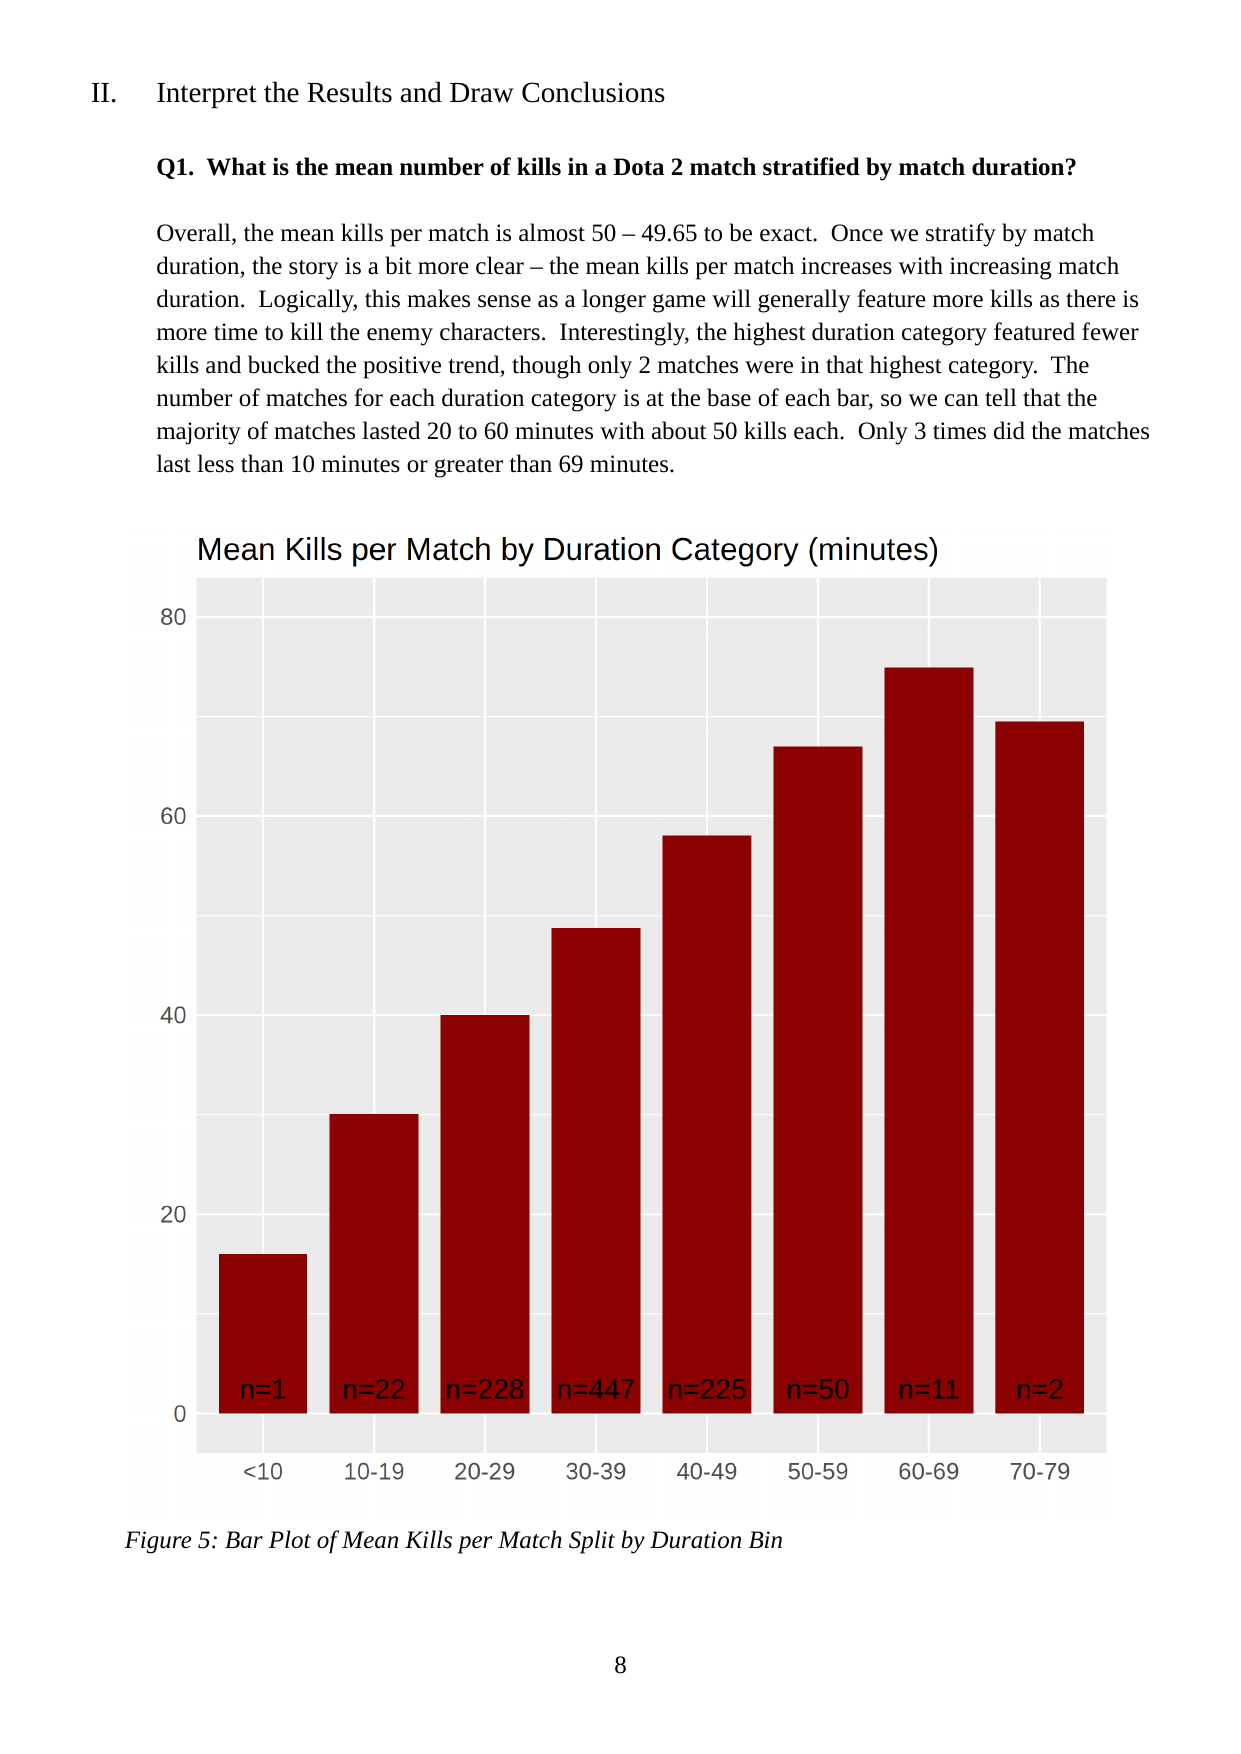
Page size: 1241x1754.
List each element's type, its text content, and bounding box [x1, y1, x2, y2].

text Overall, the mean kills per match is almost 50 – 49.65 to be exact. Once we stratify by match duration, the story is a bit more clear – the mean kills per match increases with increasing match duration. Logically, this makes sense as a longer game will generally feature more kills as there is more time to kill the enemy characters. Interestingly, the highest duration category featured fewer kills and bucked the positive trend, though only 2 matches were in that highest category. The number of matches for each duration category is at the base of each bar, so we can tell that the majority of matches lasted 20 to 60 minutes with about 50 kills each. Only 3 times did the matches last less than 10 minutes or greater than 69 minutes. [156, 218, 1159, 478]
picture [124, 527, 1117, 1520]
text Q1. What is the mean number of kills in a Dota 2 match stratified by match duration? [156, 152, 1159, 181]
text Figure 5: Bar Plot of Mean Kills per Match Split by Duration Bin [124, 1520, 1116, 1553]
list Interpret the Results and Draw Conclusions [91, 75, 1159, 108]
